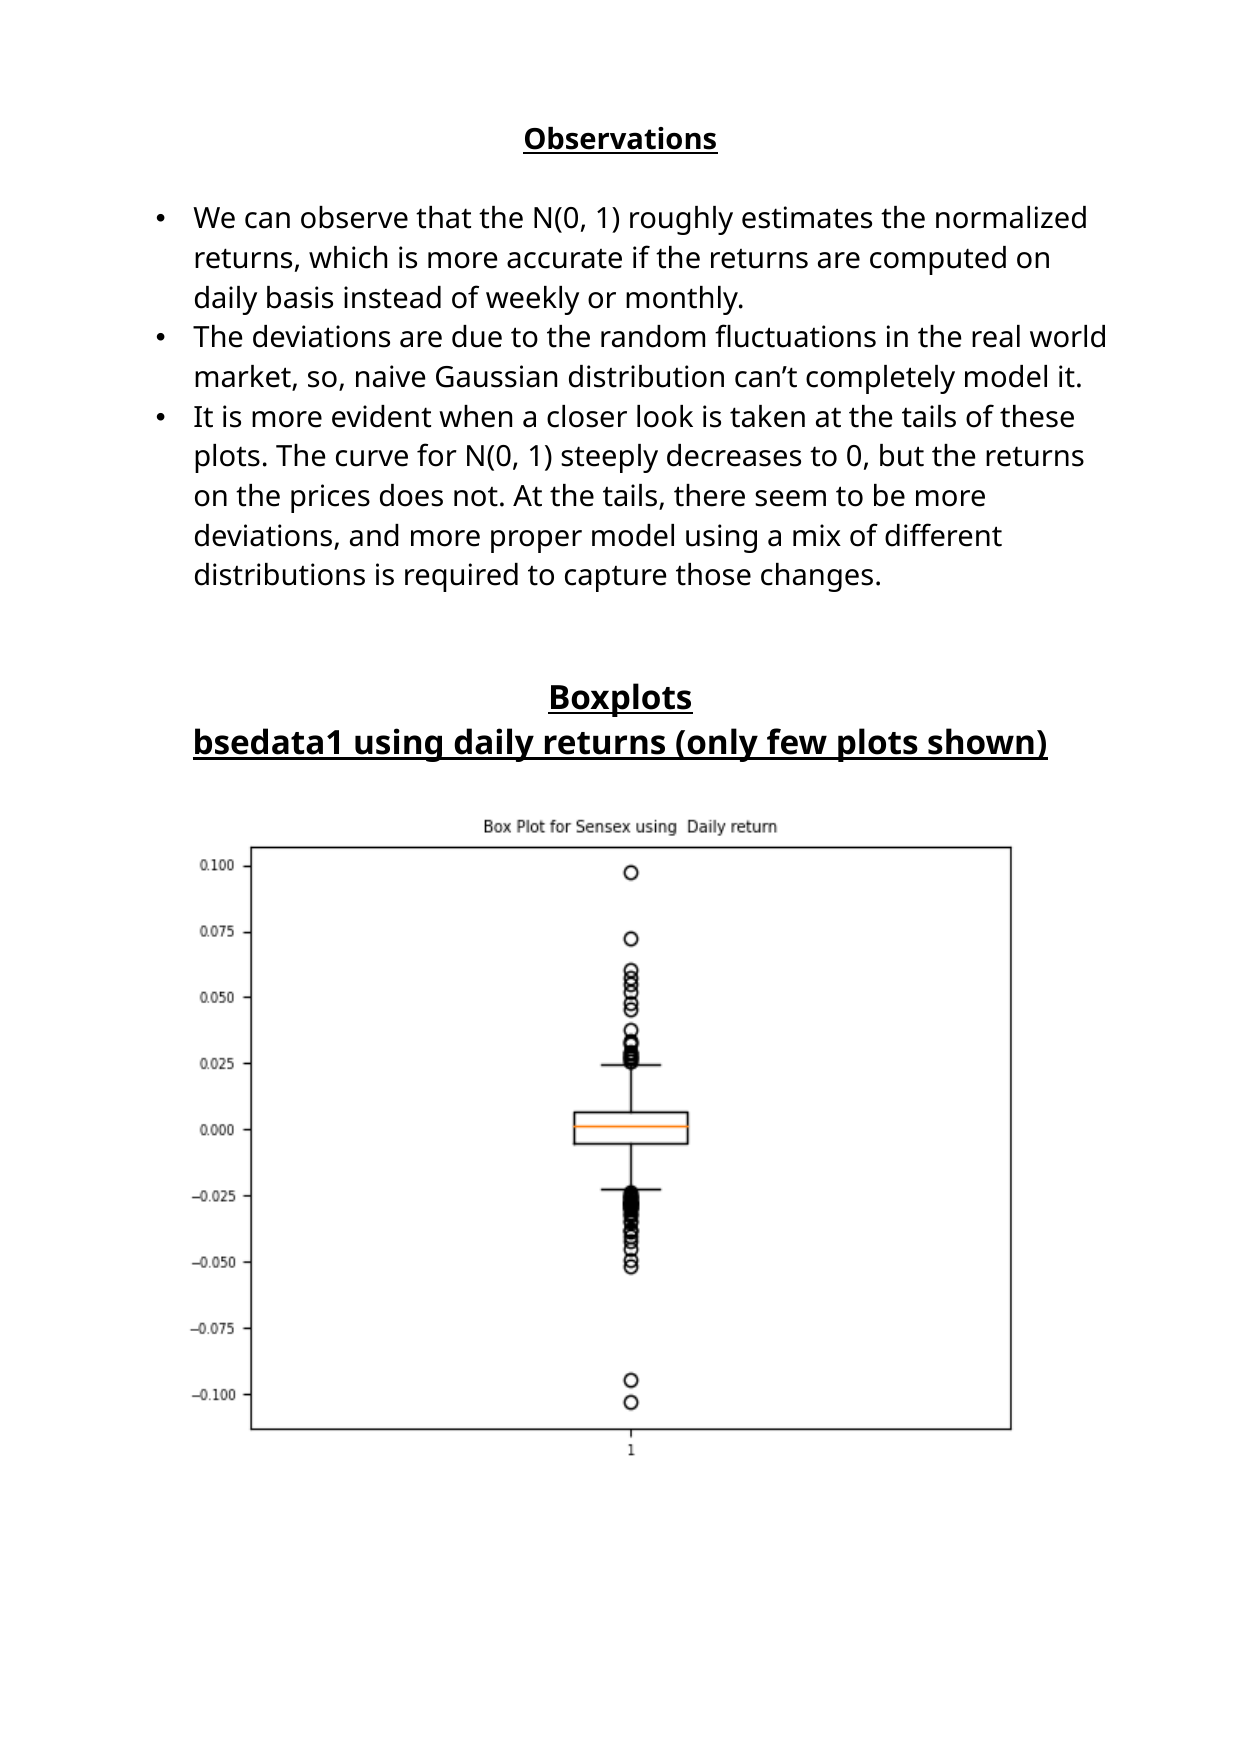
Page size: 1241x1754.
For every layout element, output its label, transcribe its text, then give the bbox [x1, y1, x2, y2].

picture [171, 806, 1038, 1465]
text bsedata1 using daily returns (only few plots shown) [118, 719, 1122, 764]
text Observations [118, 118, 1122, 158]
list The deviations are due to the random fluctuations in the real world market, so, naive Gaussian distribution can’t completely model it. [156, 317, 1122, 396]
list We can observe that the N(0, 1) roughly estimates the normalized returns, which is more accurate if the returns are computed on daily basis instead of weekly or monthly. [156, 197, 1122, 317]
text Boxplots [118, 674, 1122, 719]
list It is more evident when a closer look is taken at the tails of these plots. The curve for N(0, 1) steeply decreases to 0, but the returns on the prices does not. At the tails, there seem to be more deviations, and more proper model using a mix of different distributions is required to capture those changes. [156, 396, 1122, 594]
